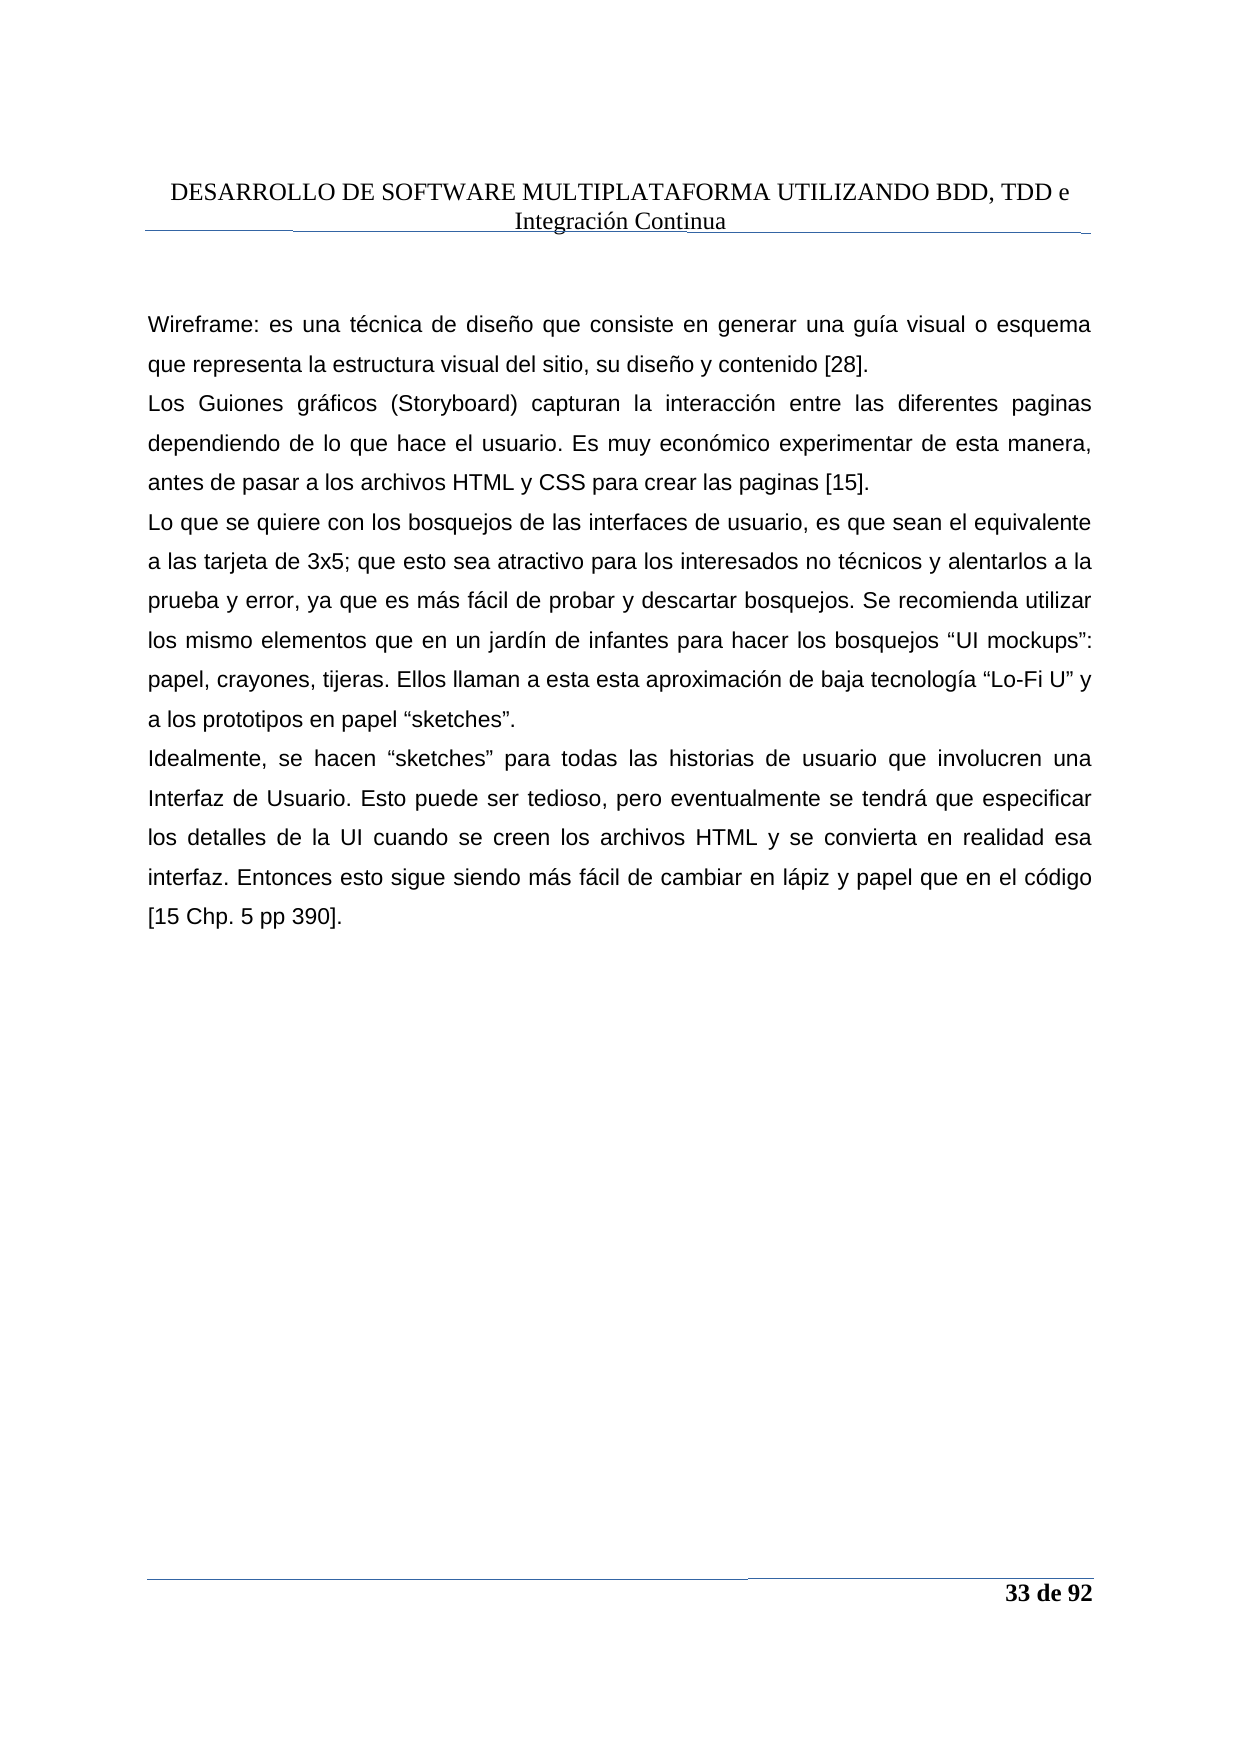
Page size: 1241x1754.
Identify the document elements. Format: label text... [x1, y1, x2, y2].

text Lo que se quiere con los bosquejos de las interfaces de usuario, es que sean el equivalente a las tarjeta de 3x5; que esto sea atractivo para los interesados no técnicos y alentarlos a la prueba y error, ya que es más fácil de probar y descartar bosquejos. Se recomienda utilizar los mismo elementos que en un jardín de infantes para hacer los bosquejos “UI mockups”: papel, crayones, tijeras. Ellos llaman a esta esta aproximación de baja tecnología “Lo-Fi U” y a los prototipos en papel “sketches”. [148, 508, 1093, 732]
text Los Guiones gráficos (Storyboard) capturan la interacción entre las diferentes paginas dependiendo de lo que hace el usuario. Es muy económico experimentar de esta manera, antes de pasar a los archivos HTML y CSS para crear las paginas [15]. [148, 390, 1093, 495]
text Idealmente, se hacen “sketches” para todas las historias de usuario que involucren una Interfaz de Usuario. Esto puede ser tedioso, pero eventualmente se tendrá que especificar los detalles de la UI cuando se creen los archivos HTML y se convierta en realidad esa interfaz. Entonces esto sigue siendo más fácil de cambiar en lápiz y papel que en el código [15 Chp. 5 pp 390]. [148, 745, 1093, 930]
text Wireframe: es una técnica de diseño que consiste en generar una guía visual o esquema que representa la estructura visual del sitio, su diseño y contenido [28]. [148, 311, 1093, 377]
